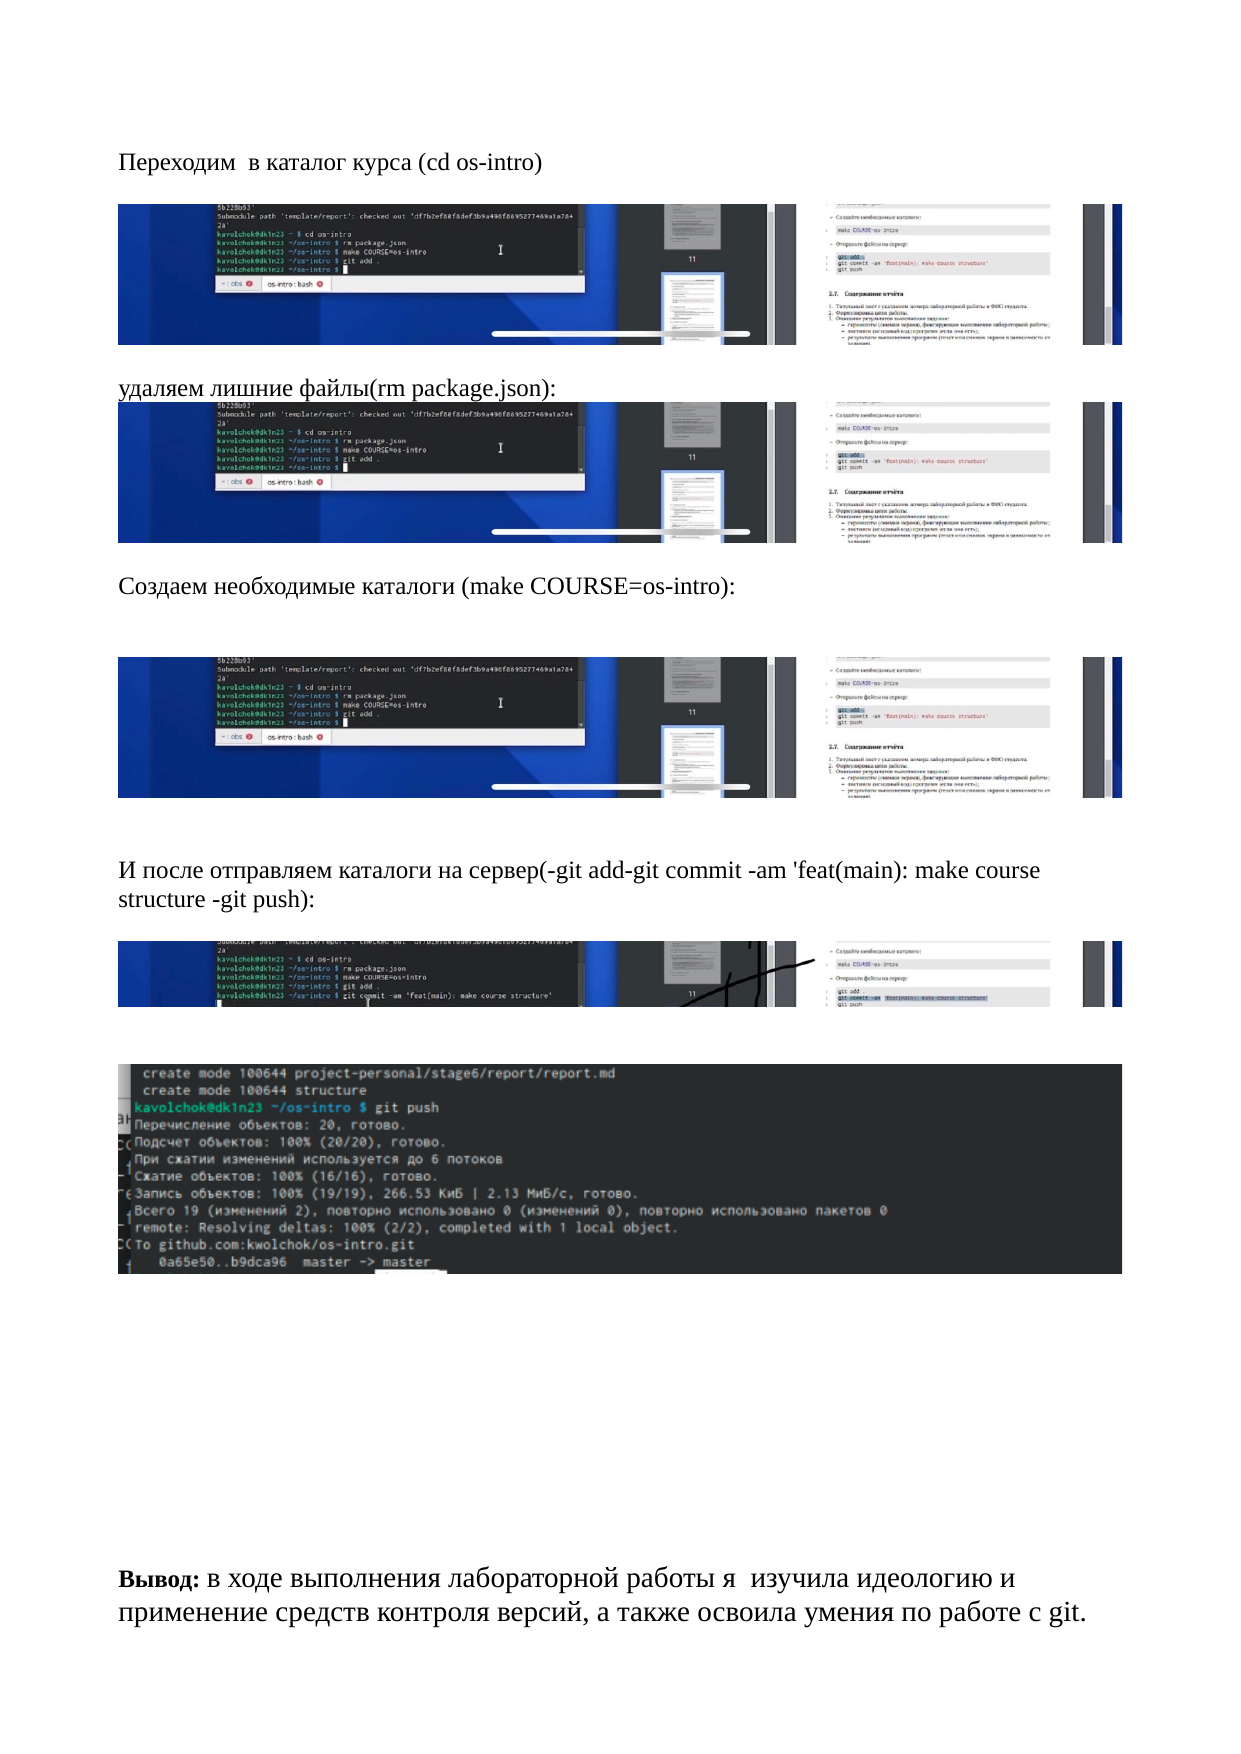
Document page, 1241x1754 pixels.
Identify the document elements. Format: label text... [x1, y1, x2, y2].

text Создаем необходимые каталоги (make COURSE=os-intro): [118, 571, 1122, 600]
picture [118, 402, 1123, 543]
picture [118, 941, 1123, 1007]
text Переходим в каталог курса (cd os-intro) [118, 147, 1122, 176]
picture [118, 204, 1123, 345]
text Вывод: в ходе выполнения лабораторной работы я изучила идеологию и применение средств контроля версий, а также освоила умения по работе с git. [118, 1561, 1122, 1628]
picture [118, 1064, 1123, 1274]
text И после отправляем каталоги на сервер(-git add-git commit -am 'feat(main): make course structure -git push): [118, 855, 1122, 913]
text удаляем лишние файлы(rm package.json): [118, 373, 1122, 402]
picture [118, 657, 1123, 798]
